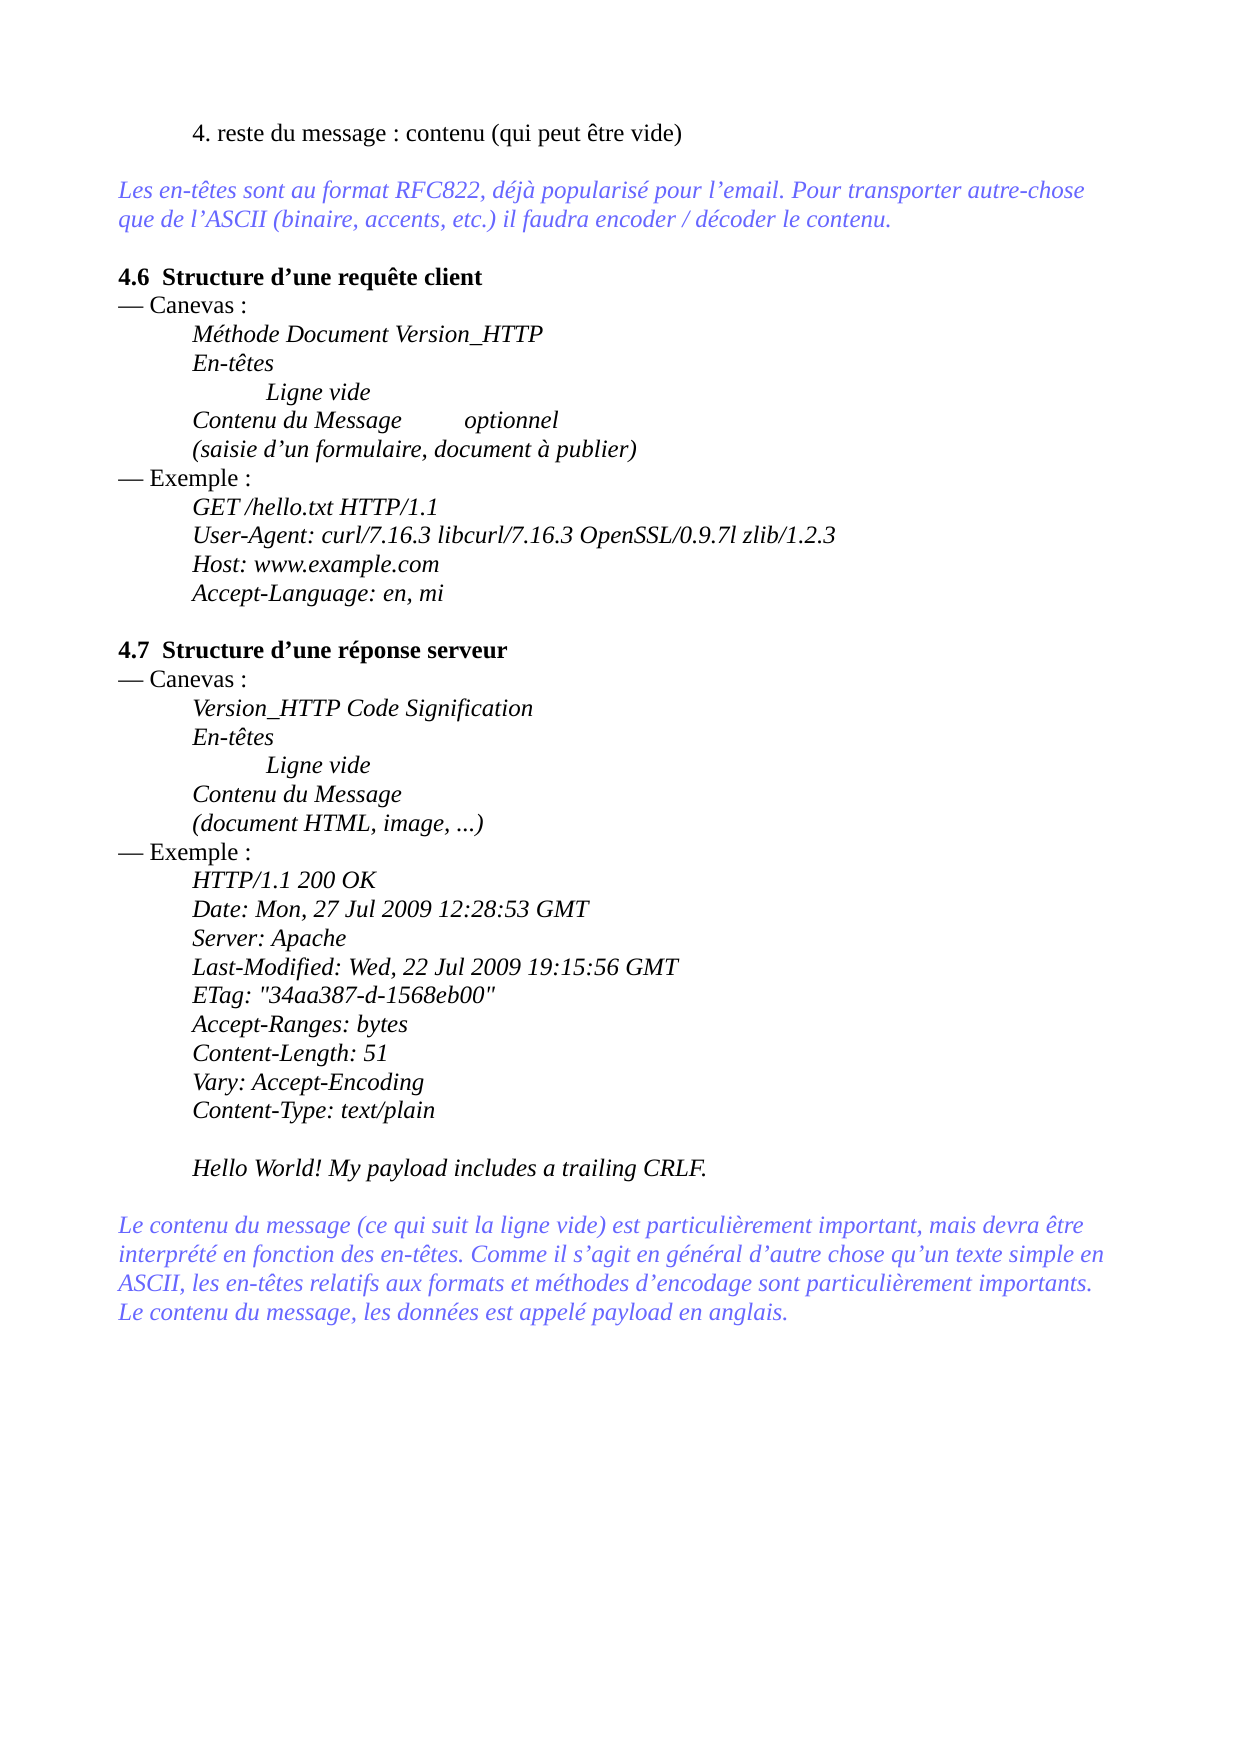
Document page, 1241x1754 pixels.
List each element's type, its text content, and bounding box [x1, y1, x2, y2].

text Content-Type: text/plain [118, 1096, 1122, 1124]
text — Canevas : [118, 664, 1122, 693]
text Version_HTTP Code Signification [118, 693, 1122, 722]
text En-têtes [118, 722, 1122, 751]
text — Canevas : [118, 291, 1122, 319]
text 4.6 Structure d’une requête client [118, 262, 1122, 291]
text Hello World! My payload includes a trailing CRLF. [118, 1153, 1122, 1182]
text Accept-Ranges: bytes [118, 1009, 1122, 1038]
text En-têtes [118, 348, 1122, 377]
text ETag: "34aa387-d-1568eb00" [118, 981, 1122, 1009]
text Les en-têtes sont au format RFC822, déjà popularisé pour l’email. Pour transporter autre-chose que de l’ASCII (binaire, accents, etc.) il faudra encoder / décoder le contenu. [118, 176, 1122, 233]
text 4. reste du message : contenu (qui peut être vide) [118, 118, 1122, 147]
text HTTP/1.1 200 OK [118, 866, 1122, 894]
text Le contenu du message, les données est appelé payload en anglais. [118, 1297, 1122, 1326]
text — Exemple : [118, 463, 1122, 492]
text Ligne vide [118, 377, 1122, 406]
text (saisie d’un formulaire, document à publier) [118, 434, 1122, 463]
text Le contenu du message (ce qui suit la ligne vide) est particulièrement important, mais devra être interprété en fonction des en-têtes. Comme il s’agit en général d’autre chose qu’un texte simple en ASCII, les en-têtes relatifs aux formats et méthodes d’encodage sont particulièrement importants. [118, 1211, 1122, 1297]
text — Exemple : [118, 837, 1122, 866]
text Content-Length: 51 [118, 1038, 1122, 1067]
text Vary: Accept-Encoding [118, 1067, 1122, 1096]
text Accept-Language: en, mi [118, 578, 1122, 607]
text Host: www.example.com [118, 549, 1122, 578]
text Méthode Document Version_HTTP [118, 319, 1122, 348]
text Ligne vide [118, 751, 1122, 779]
text Last-Modified: Wed, 22 Jul 2009 19:15:56 GMT [118, 952, 1122, 981]
text (document HTML, image, ...) [118, 808, 1122, 837]
text Server: Apache [118, 923, 1122, 952]
text 4.7 Structure d’une réponse serveur [118, 636, 1122, 664]
text Contenu du Message optionnel [118, 406, 1122, 434]
text Date: Mon, 27 Jul 2009 12:28:53 GMT [118, 894, 1122, 923]
text GET /hello.txt HTTP/1.1 [118, 492, 1122, 521]
text User-Agent: curl/7.16.3 libcurl/7.16.3 OpenSSL/0.9.7l zlib/1.2.3 [118, 521, 1122, 549]
text Contenu du Message [118, 779, 1122, 808]
